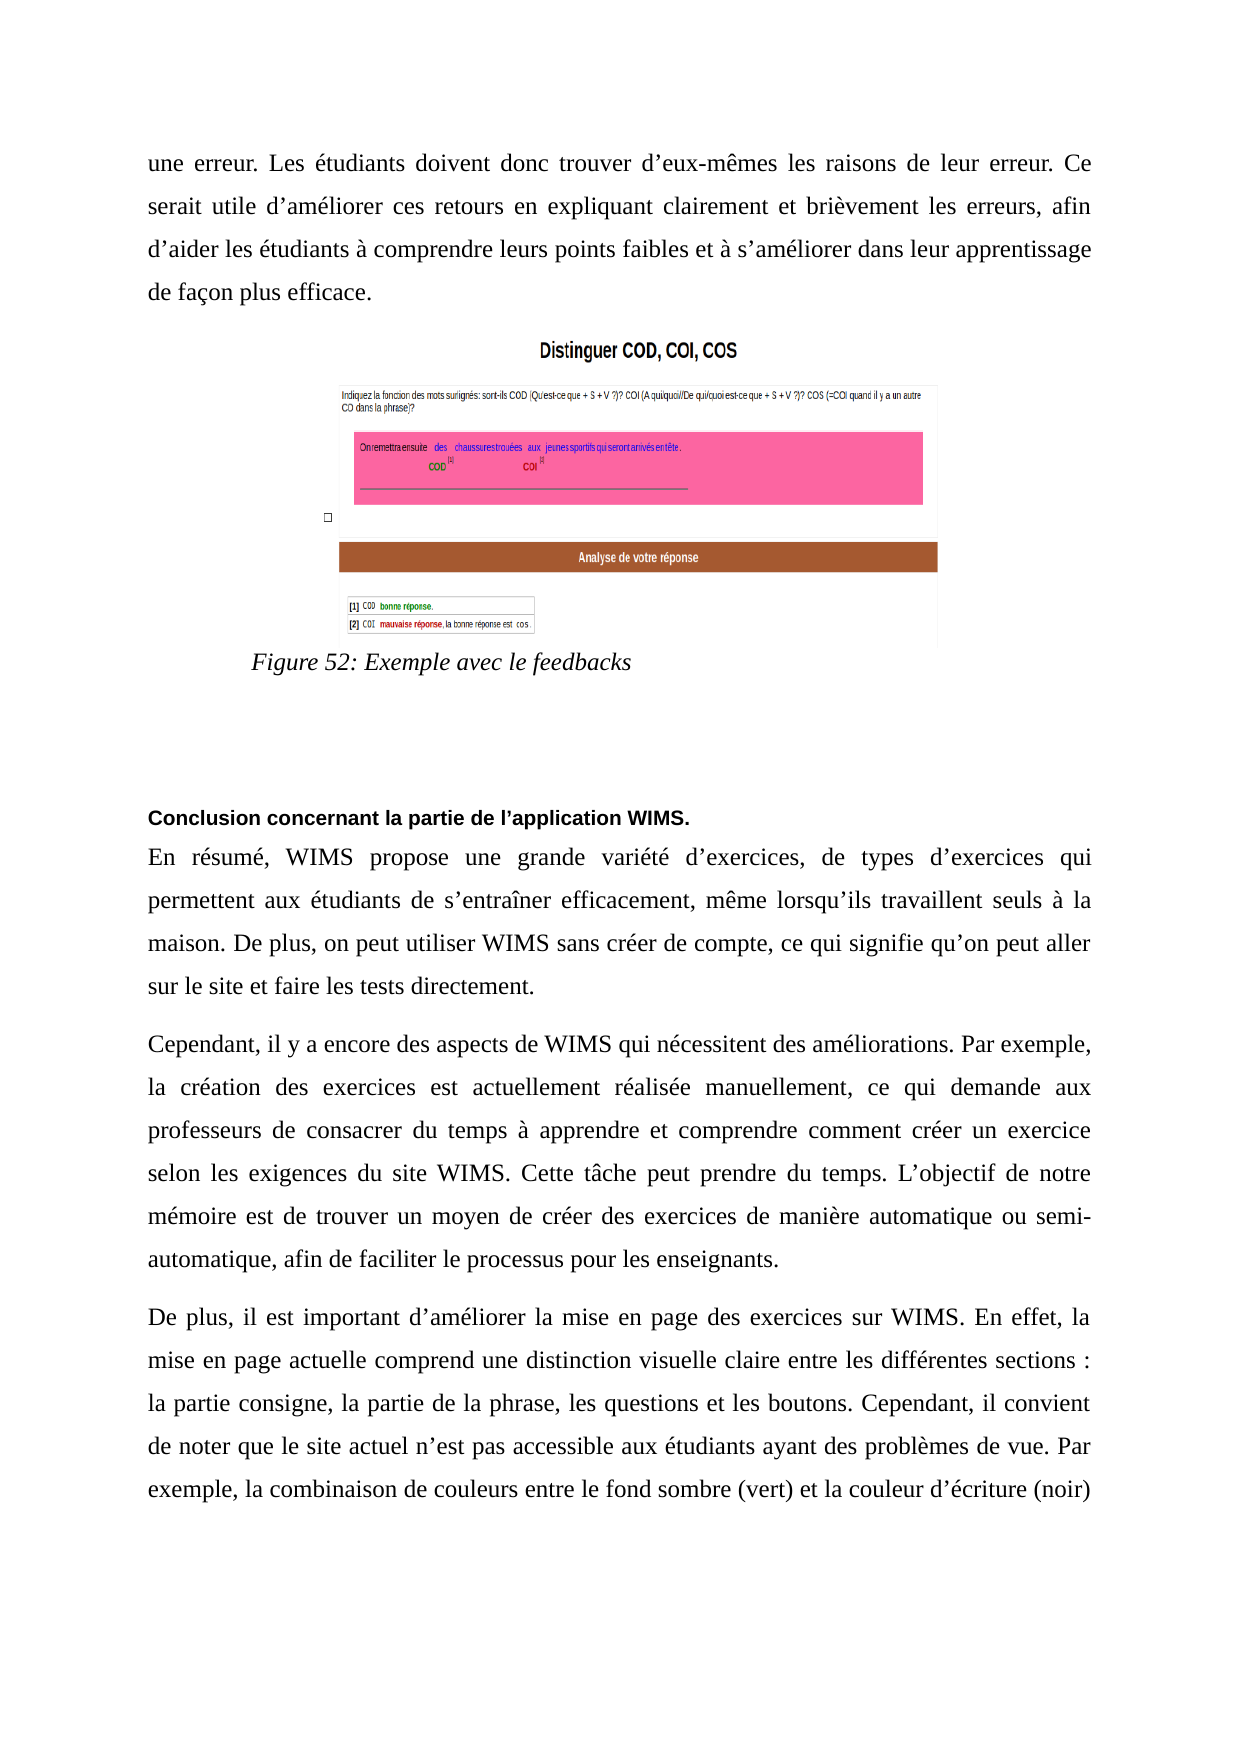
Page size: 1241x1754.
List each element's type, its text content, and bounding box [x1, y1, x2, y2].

picture [288, 323, 955, 648]
text En résumé, WIMS propose une grande variété d’exercices, de types d’exercices qui permettent aux étudiants de s’entraîner efficacement, même lorsqu’ils travaillent seuls à la maison. De plus, on peut utiliser WIMS sans créer de compte, ce qui signifie qu’on peut aller sur le site et faire les tests directement. [148, 842, 1092, 1000]
text une erreur. Les étudiants doivent donc trouver d’eux-mêmes les raisons de leur erreur. Ce serait utile d’améliorer ces retours en expliquant clairement et brièvement les erreurs, afin d’aider les étudiants à comprendre leurs points faibles et à s’améliorer dans leur apprentissage de façon plus efficace. [148, 148, 1092, 306]
text Conclusion concernant la partie de l’application WIMS. [148, 806, 1092, 830]
text Figure 46: Exemple avec le feedbacks [251, 323, 992, 676]
text De plus, il est important d’améliorer la mise en page des exercices sur WIMS. En effet, la mise en page actuelle comprend une distinction visuelle claire entre les différentes sections : la partie consigne, la partie de la phrase, les questions et les boutons. Cependant, il convient de noter que le site actuel n’est pas accessible aux étudiants ayant des problèmes de vue. Par exemple, la combinaison de couleurs entre le fond sombre (vert) et la couleur d’écriture (noir) [148, 1302, 1092, 1503]
text Cependant, il y a encore des aspects de WIMS qui nécessitent des améliorations. Par exemple, la création des exercices est actuellement réalisée manuellement, ce qui demande aux professeurs de consacrer du temps à apprendre et comprendre comment créer un exercice selon les exigences du site WIMS. Cette tâche peut prendre du temps. L’objectif de notre mémoire est de trouver un moyen de créer des exercices de manière automatique ou semi-automatique, afin de faciliter le processus pour les enseignants. [148, 1029, 1092, 1273]
